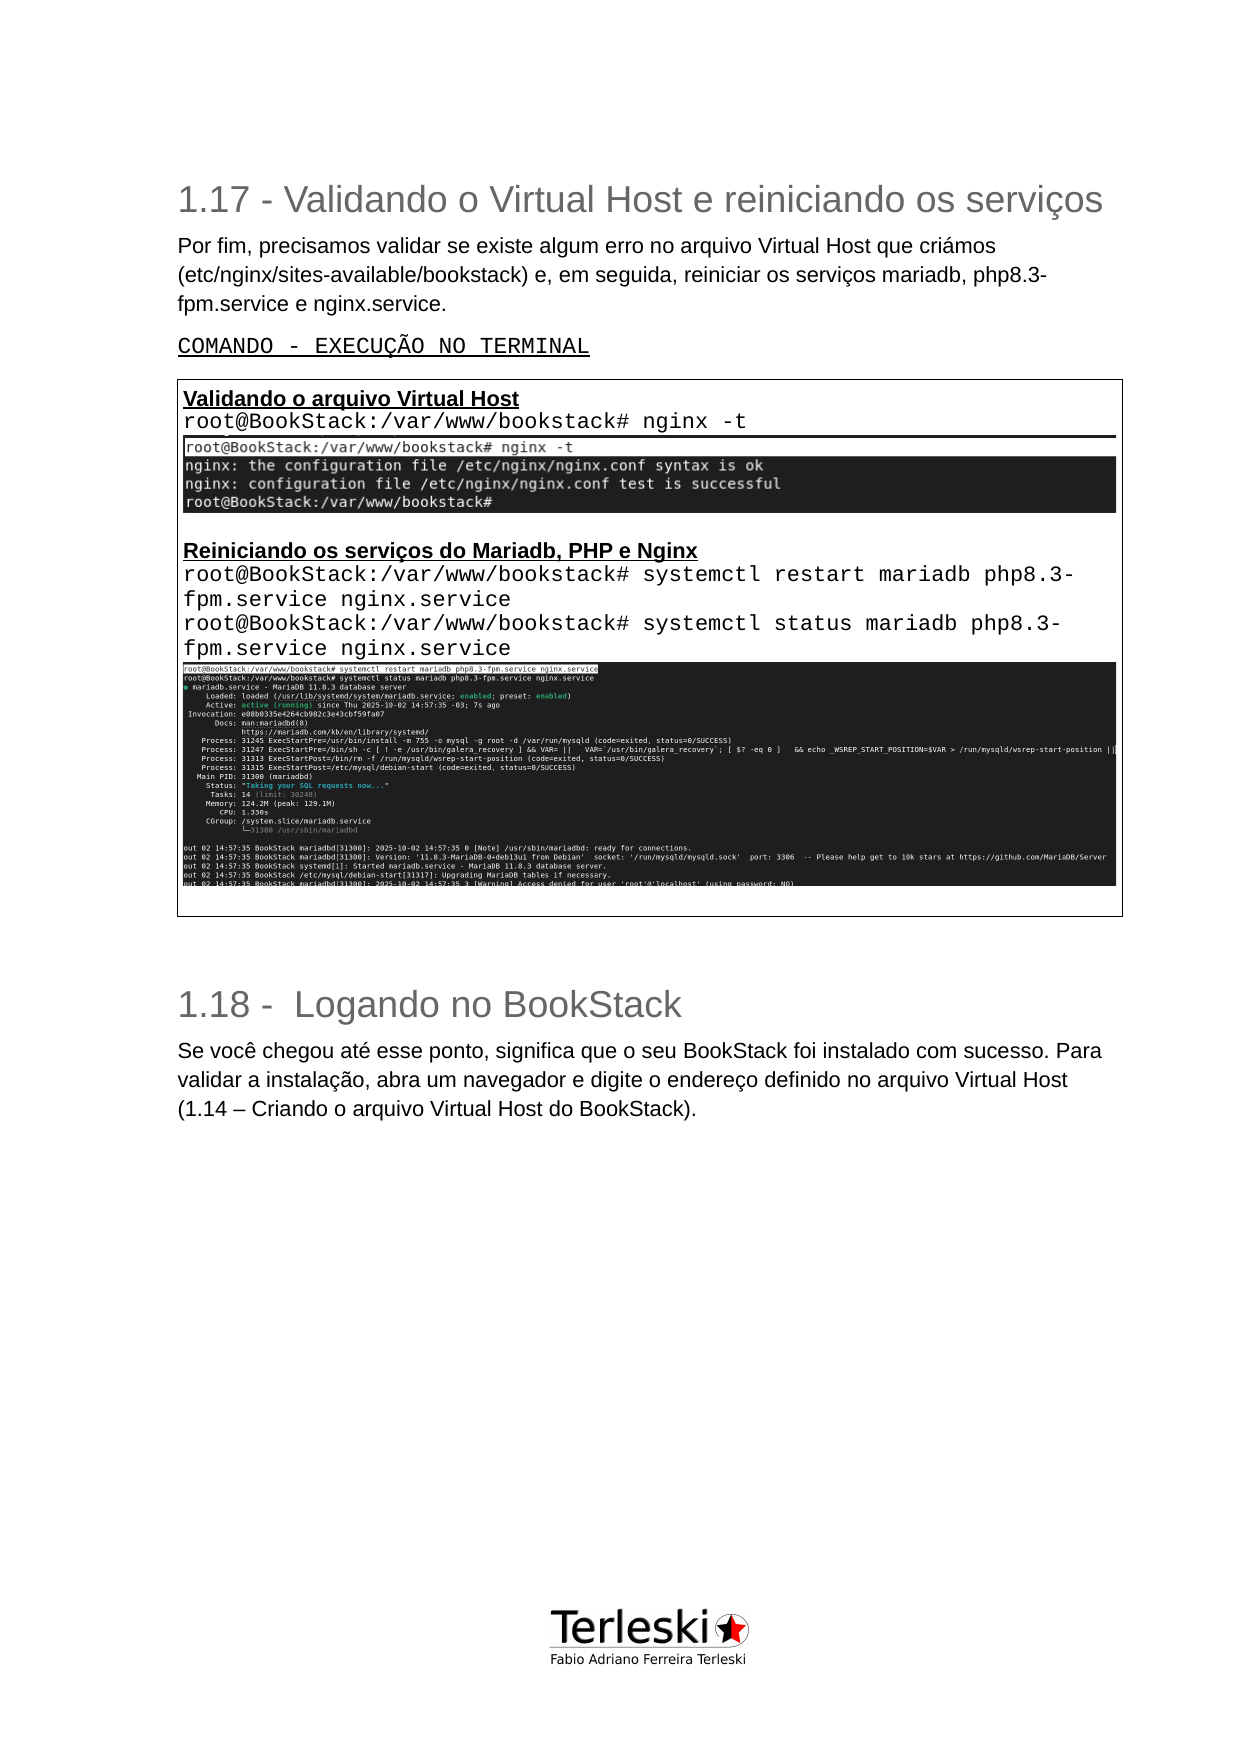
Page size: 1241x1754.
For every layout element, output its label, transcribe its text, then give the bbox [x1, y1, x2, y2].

picture [182, 435, 1117, 513]
subtitle 1.18 - Logando no BookStack [177, 982, 1122, 1025]
subtitle 1.17 - Validando o Virtual Host e reiniciando os serviços [177, 177, 1122, 220]
picture [182, 662, 1117, 886]
text COMANDO - EXECUÇÃO NO TERMINAL [177, 334, 1122, 360]
picture [549, 1607, 750, 1667]
text Se você chegou até esse ponto, significa que o seu BookStack foi instalado com sucesso. Para validar a instalação, abra um navegador e digite o endereço definido no arquivo Virtual Host (1.14 – Criando o arquivo Virtual Host do BookStack). [177, 1038, 1122, 1121]
text Por fim, precisamos validar se existe algum erro no arquivo Virtual Host que criámos (etc/nginx/sites-available/bookstack) e, em seguida, reiniciar os serviços mariadb, php8.3-fpm.service e nginx.service. [177, 233, 1122, 316]
table_header Validando o arquivo Virtual Host root@BookStack:/var/www/bookstack# nginx -t Reiniciando os serviços do Mariadb, PHP e Nginx root@BookStack:/var/www/bookstack# systemctl restart mariadb php8.3-fpm.service nginx.service root@BookStack:/var/www/bookstack# systemctl status mariadb php8.3-fpm.service nginx.service [178, 380, 1122, 916]
